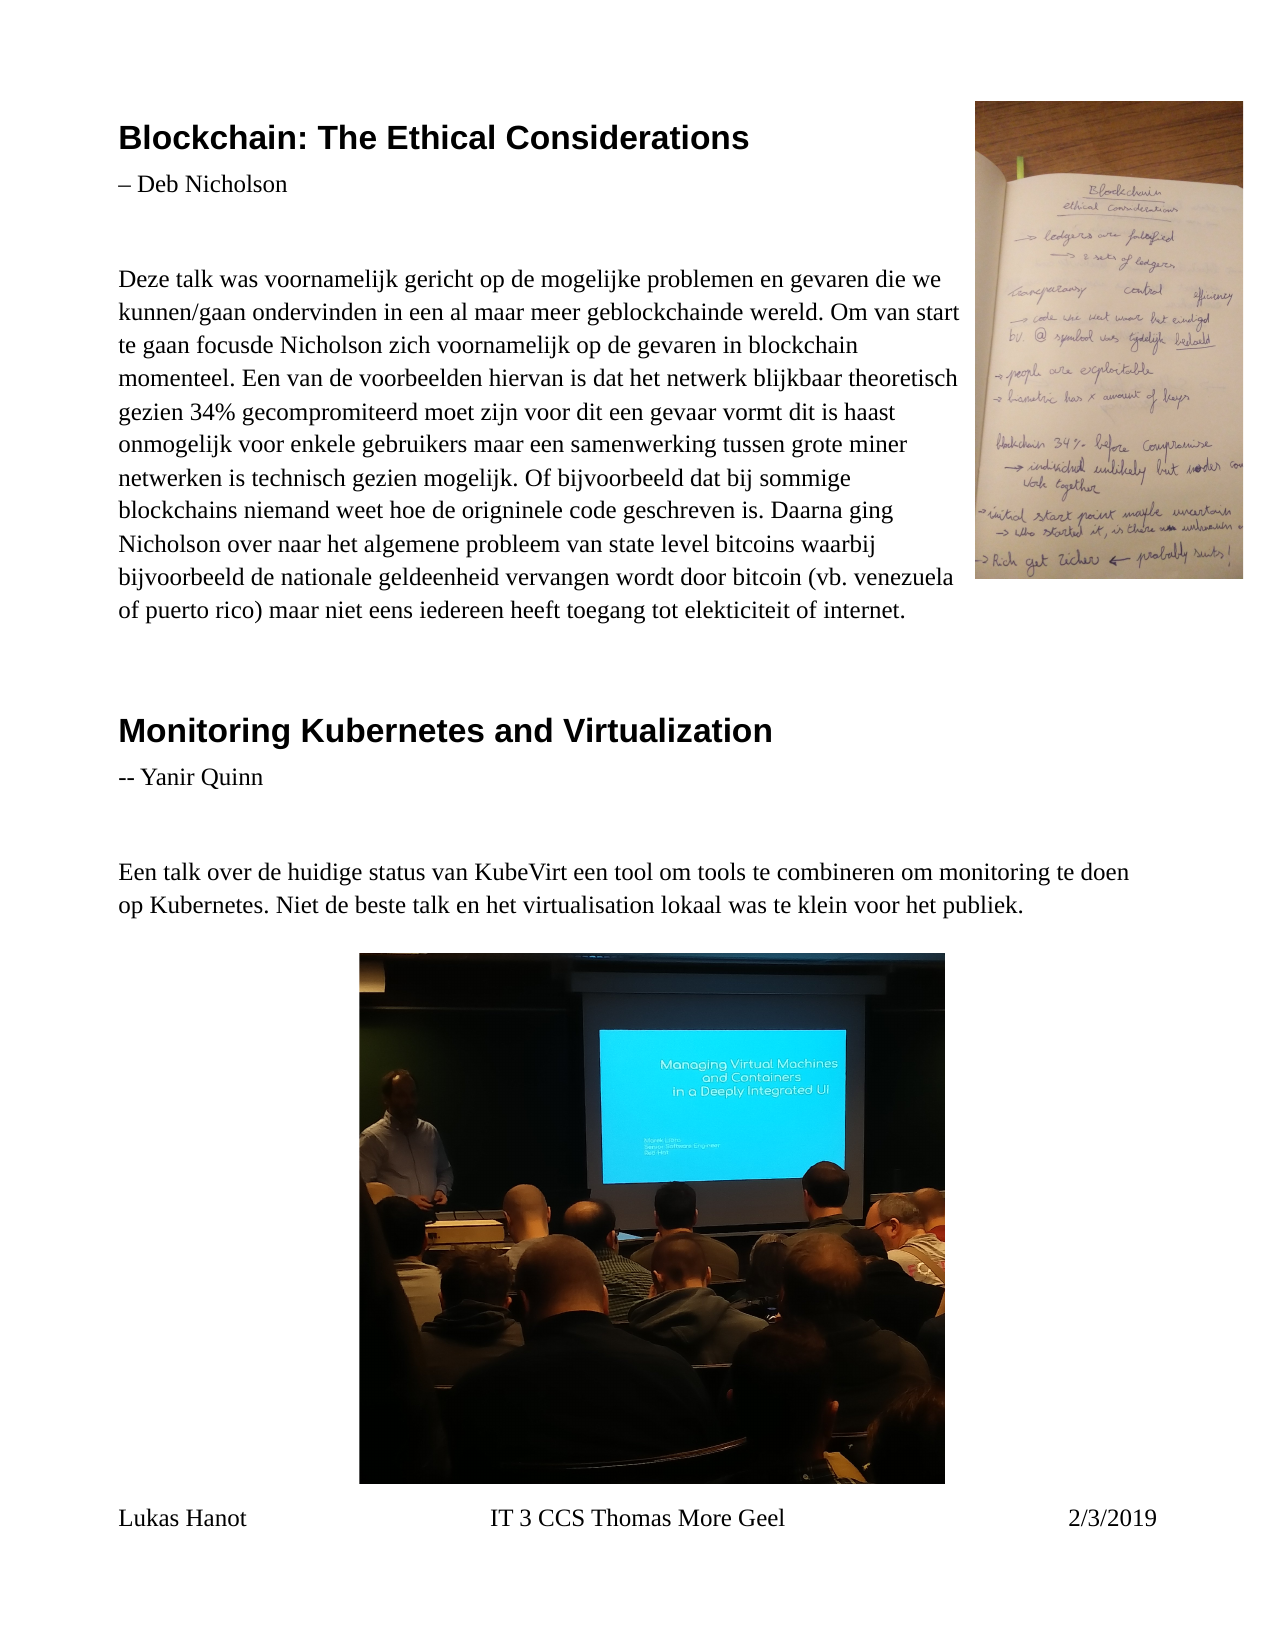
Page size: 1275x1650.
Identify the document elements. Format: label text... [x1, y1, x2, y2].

subtitle Monitoring Kubernetes and Virtualization [118, 711, 1157, 749]
text -- Yanir Quinn [118, 762, 1157, 791]
picture [359, 1034, 945, 1232]
text Deze talk was voornamelijk gericht op de mogelijke problemen en gevaren die we kunnen/gaan ondervinden in een al maar meer geblockchainde wereld. Om van start te gaan focusde Nicholson zich voornamelijk op de gevaren in blockchain momenteel. Een van de voorbeelden hiervan is dat het netwerk blijkbaar theoretisch gezien 34% gecompromiteerd moet zijn voor dit een gevaar vormt dit is haast onmogelijk voor enkele gebruikers maar een samenwerking tussen grote miner netwerken is technisch gezien mogelijk. Of bijvoorbeeld dat bij sommige blockchains niemand weet hoe de origninele code geschreven is. Daarna ging Nicholson over naar het algemene probleem van state level bitcoins waarbij bijvoorbeeld de nationale geldeenheid vervangen wordt door bitcoin (vb. venezuela of puerto rico) maar niet eens iedereen heeft toegang tot elekticiteit of internet. [118, 264, 1157, 623]
text – Deb Nicholson [118, 169, 975, 198]
text Een talk over de huidige status van KubeVirt een tool om tools te combineren om monitoring te doen op Kubernetes. Niet de beste talk en het virtualisation lokaal was te klein voor het publiek. [118, 857, 1157, 919]
picture [975, 101, 1244, 579]
subtitle Blockchain: The Ethical Considerations [118, 118, 975, 157]
